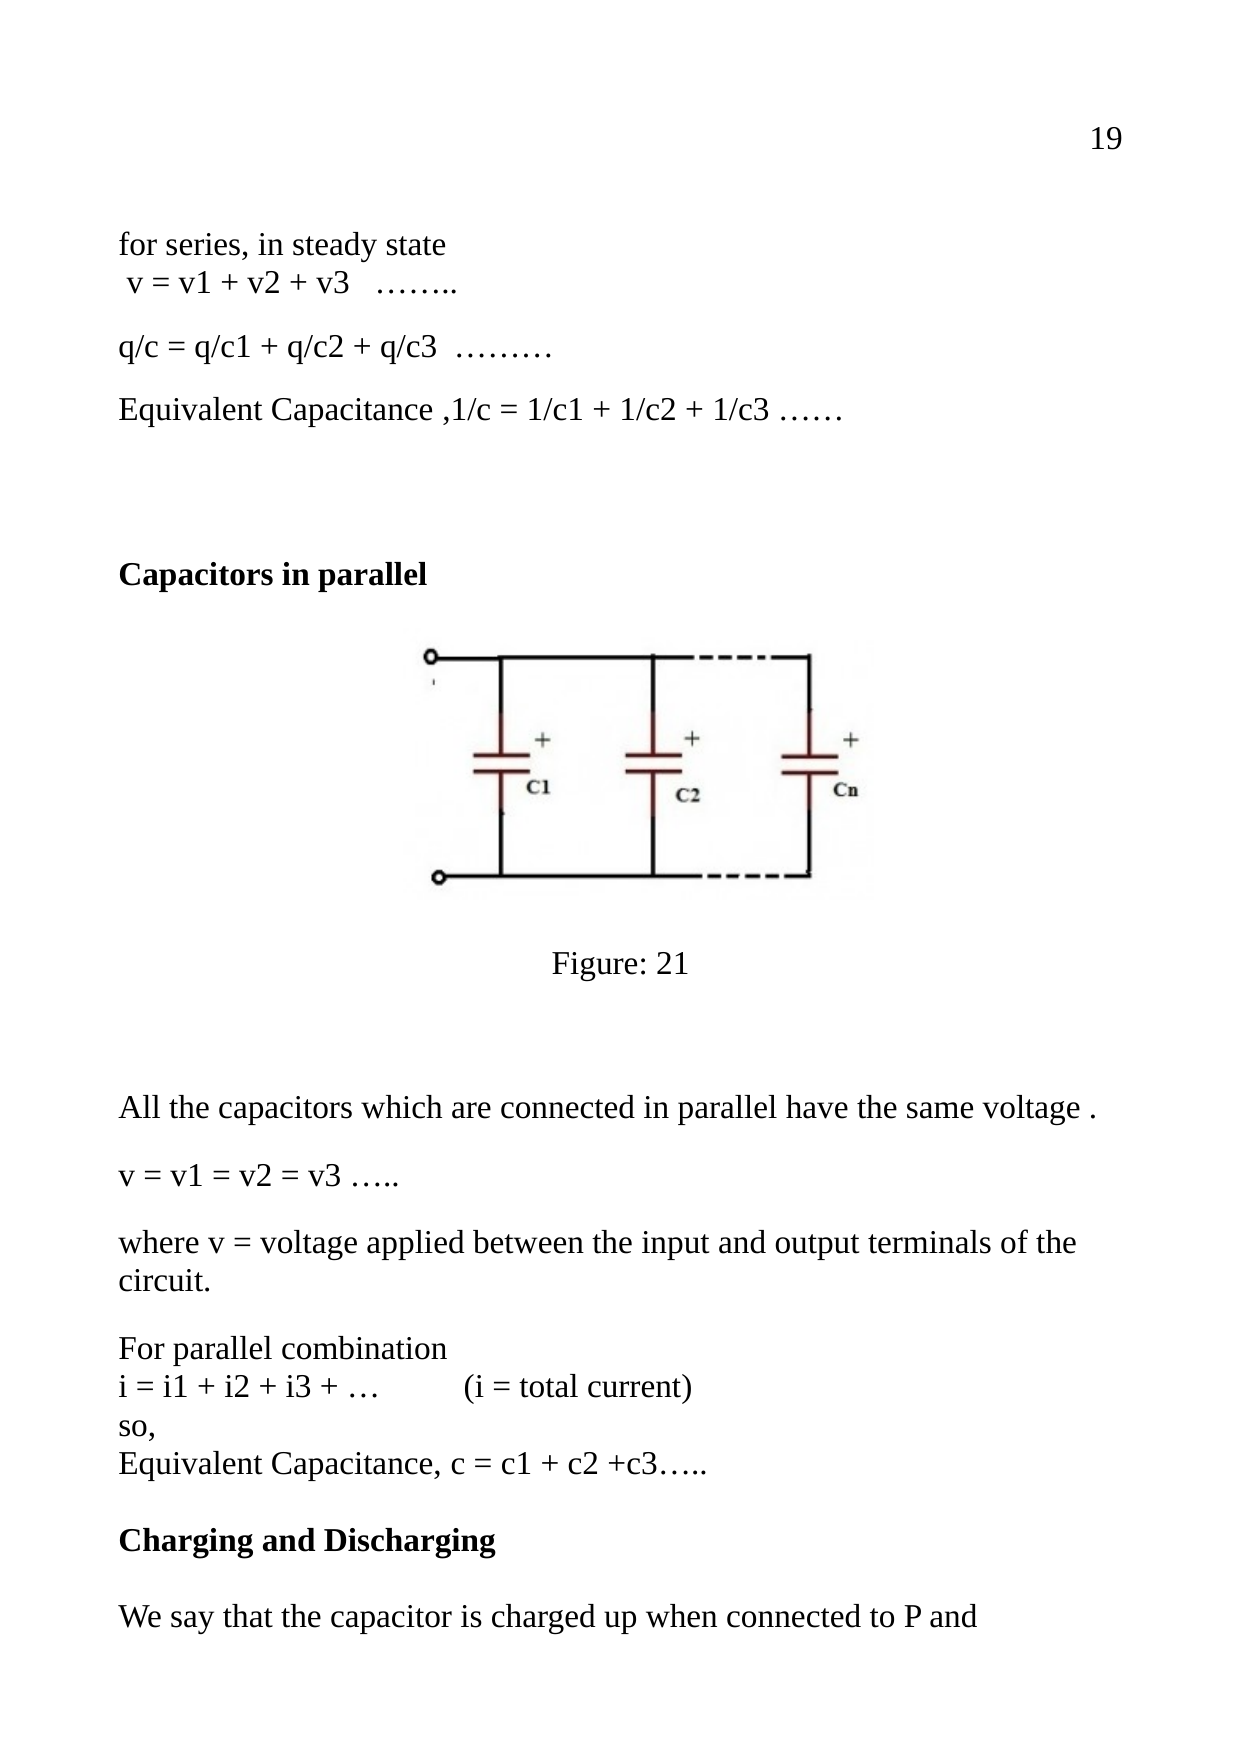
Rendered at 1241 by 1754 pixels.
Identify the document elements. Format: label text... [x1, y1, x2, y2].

text where v = voltage applied between the input and output terminals of the circuit. [118, 1222, 1122, 1299]
text Equivalent Capacitance ,1/c = 1/c1 + 1/c2 + 1/c3 …… [118, 389, 1122, 428]
text for series, in steady state [118, 186, 1122, 263]
text Figure: 21 [118, 943, 1122, 981]
text Equivalent Capacitance, c = c1 + c2 +c3….. [118, 1443, 1122, 1481]
text All the capacitors which are connected in parallel have the same voltage . [118, 1011, 1122, 1126]
picture [366, 621, 875, 914]
text v = v1 + v2 + v3 …….. [118, 263, 1122, 301]
text v = v1 = v2 = v3 ….. [118, 1155, 1122, 1193]
text so, [118, 1405, 1122, 1443]
text q/c = q/c1 + q/c2 + q/c3 ……… [118, 326, 1122, 364]
text i = i1 + i2 + i3 + … (i = total current) [118, 1366, 1122, 1405]
text Capacitors in parallel [118, 516, 1122, 593]
text For parallel combination [118, 1328, 1122, 1366]
text Charging and Discharging We say that the capacitor is charged up when connected to P and [118, 1481, 1122, 1635]
